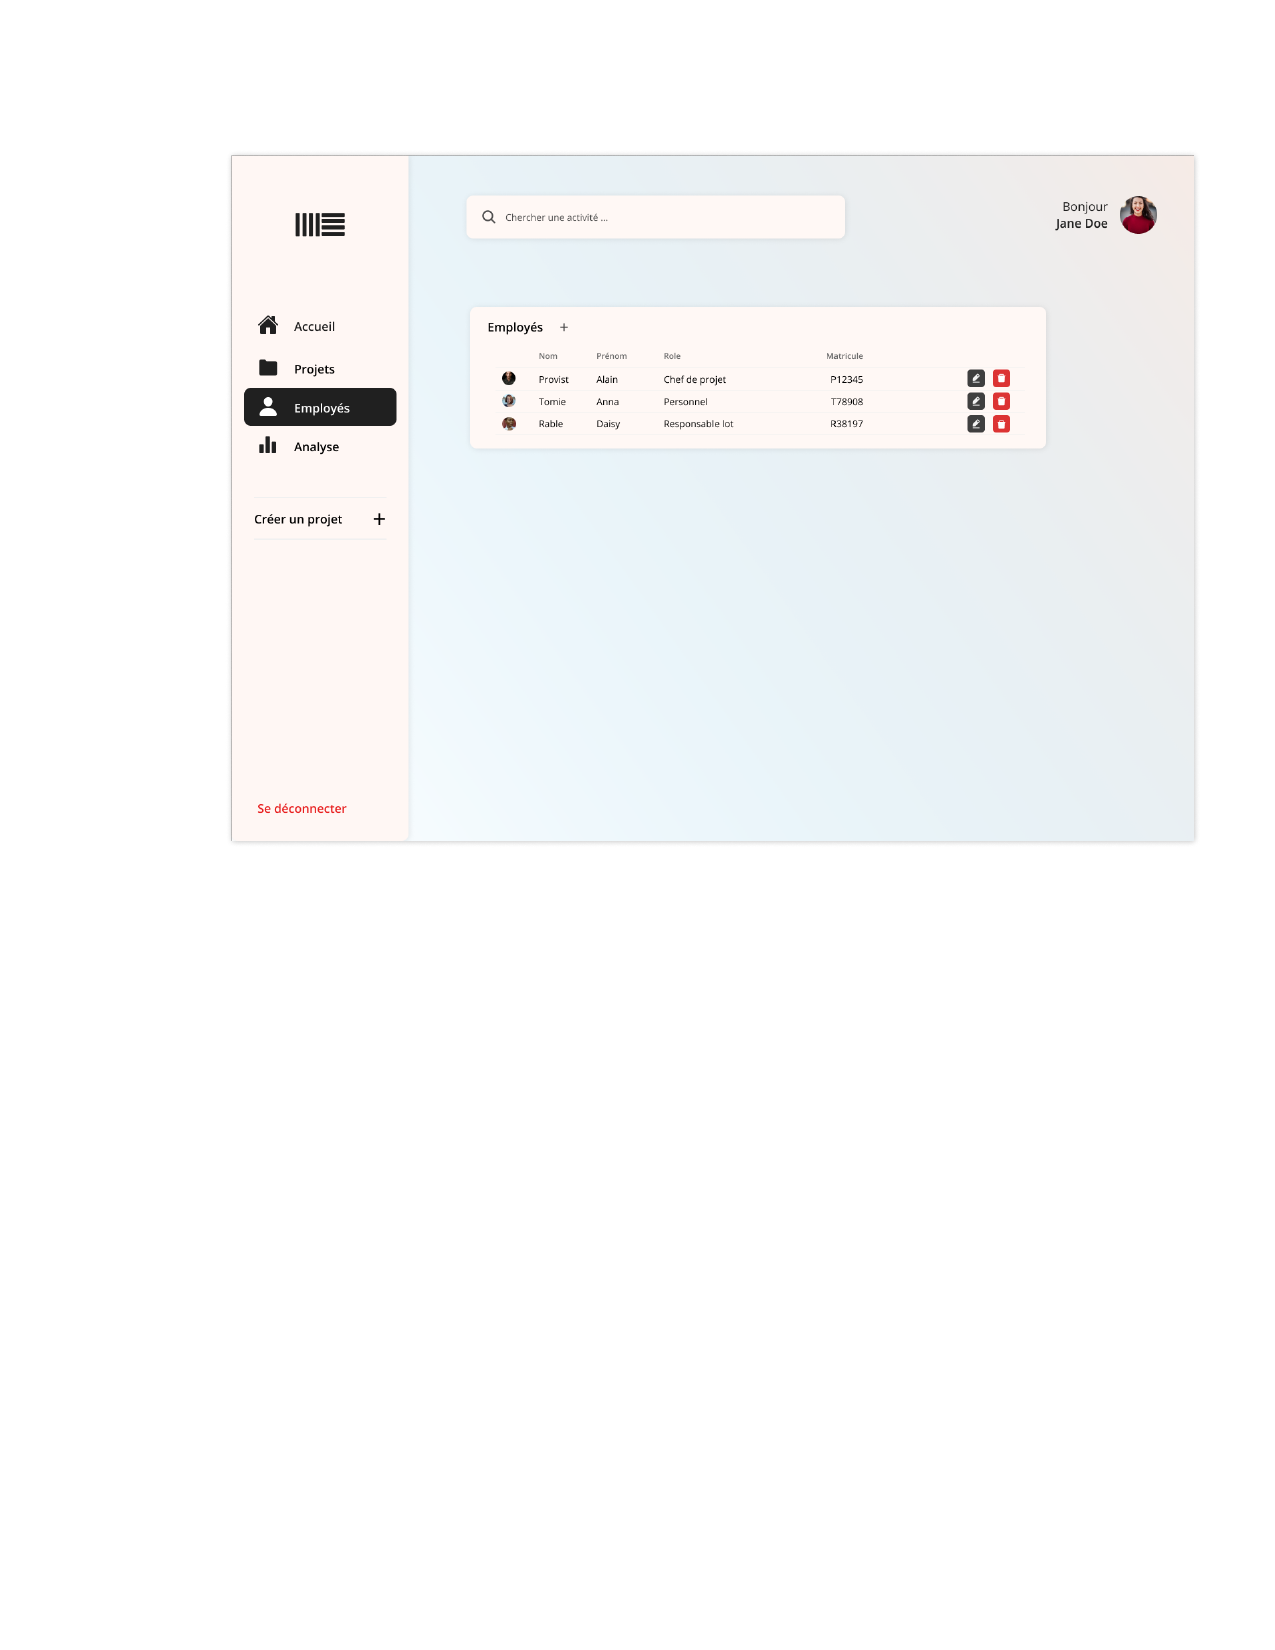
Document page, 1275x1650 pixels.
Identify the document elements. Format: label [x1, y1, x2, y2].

picture [225, 150, 1200, 848]
